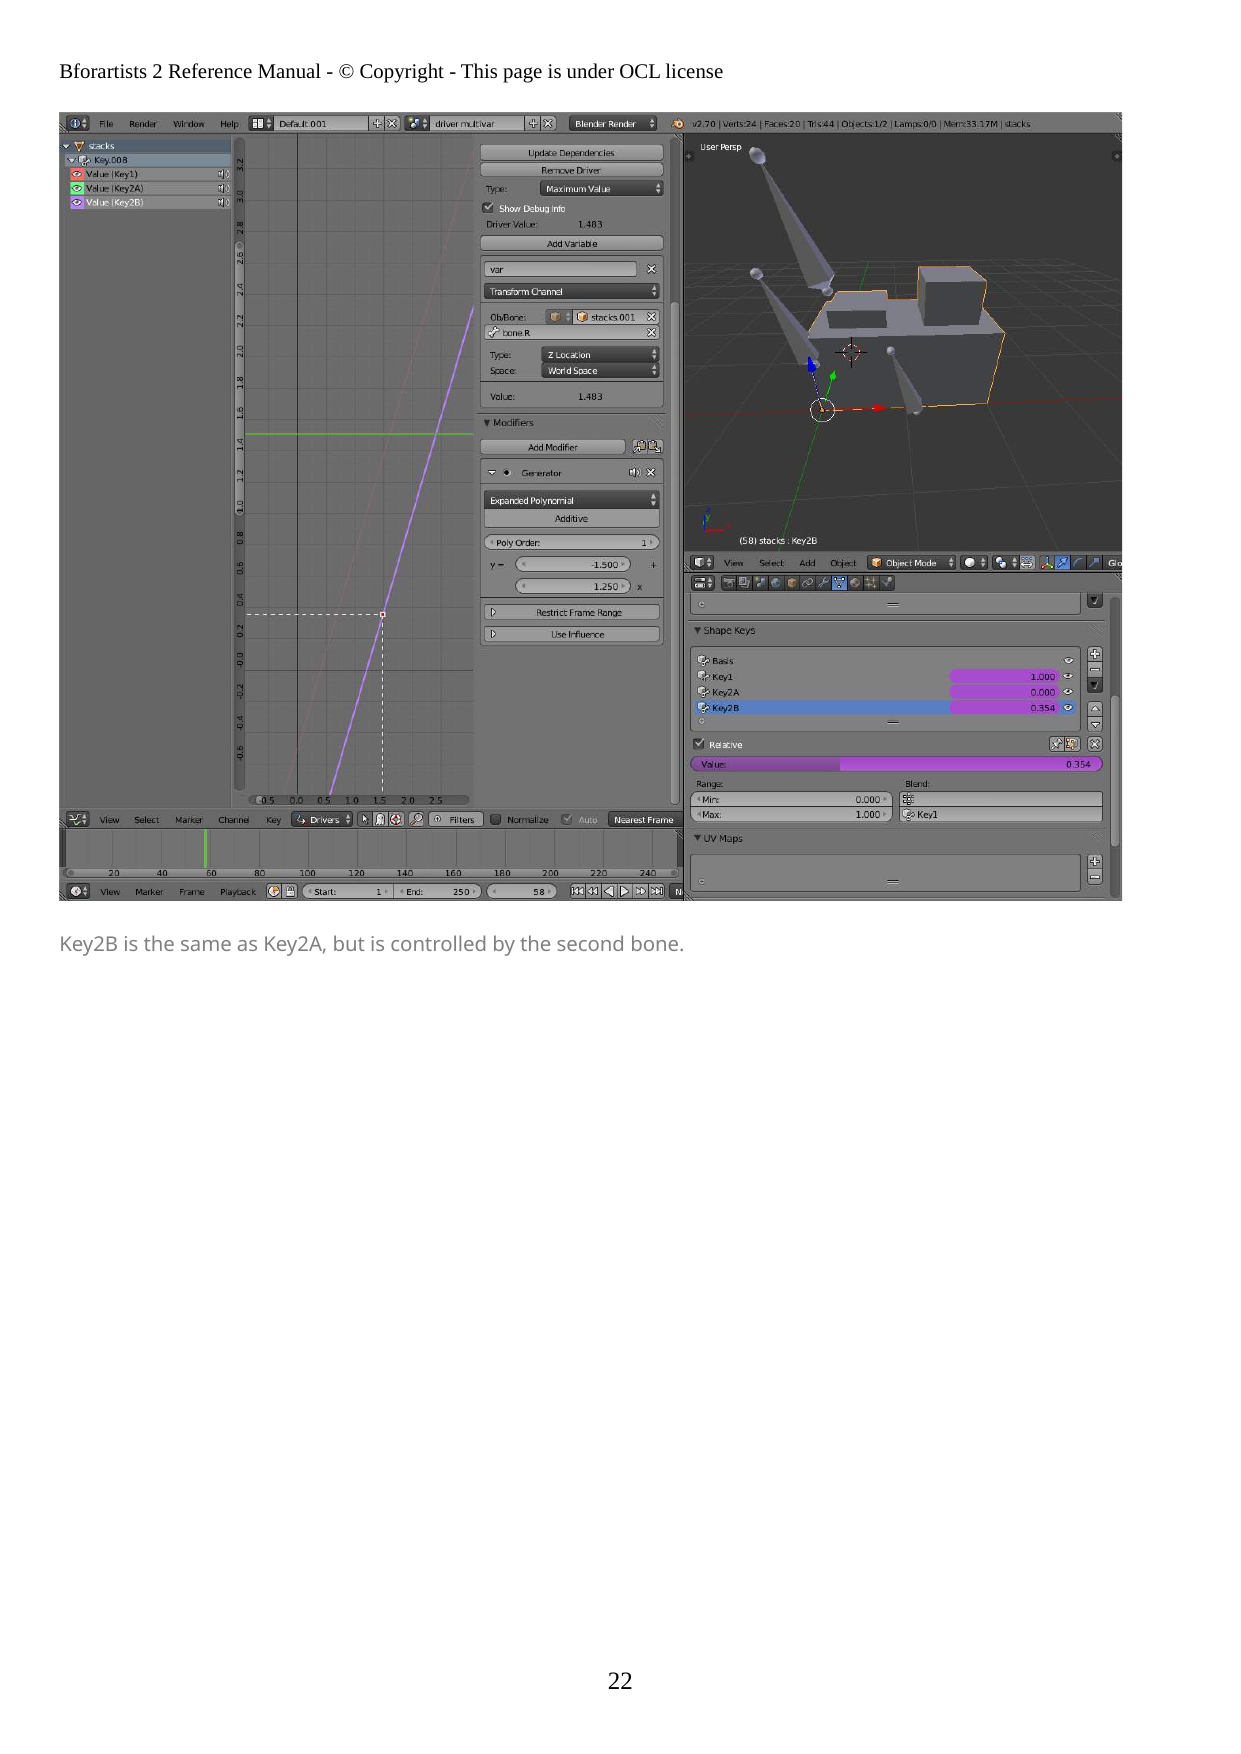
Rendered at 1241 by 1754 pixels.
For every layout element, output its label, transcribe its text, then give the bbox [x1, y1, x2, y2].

text Key2B is the same as Key2A, but is controlled by the second bone. [59, 926, 1181, 957]
picture [59, 112, 1123, 901]
